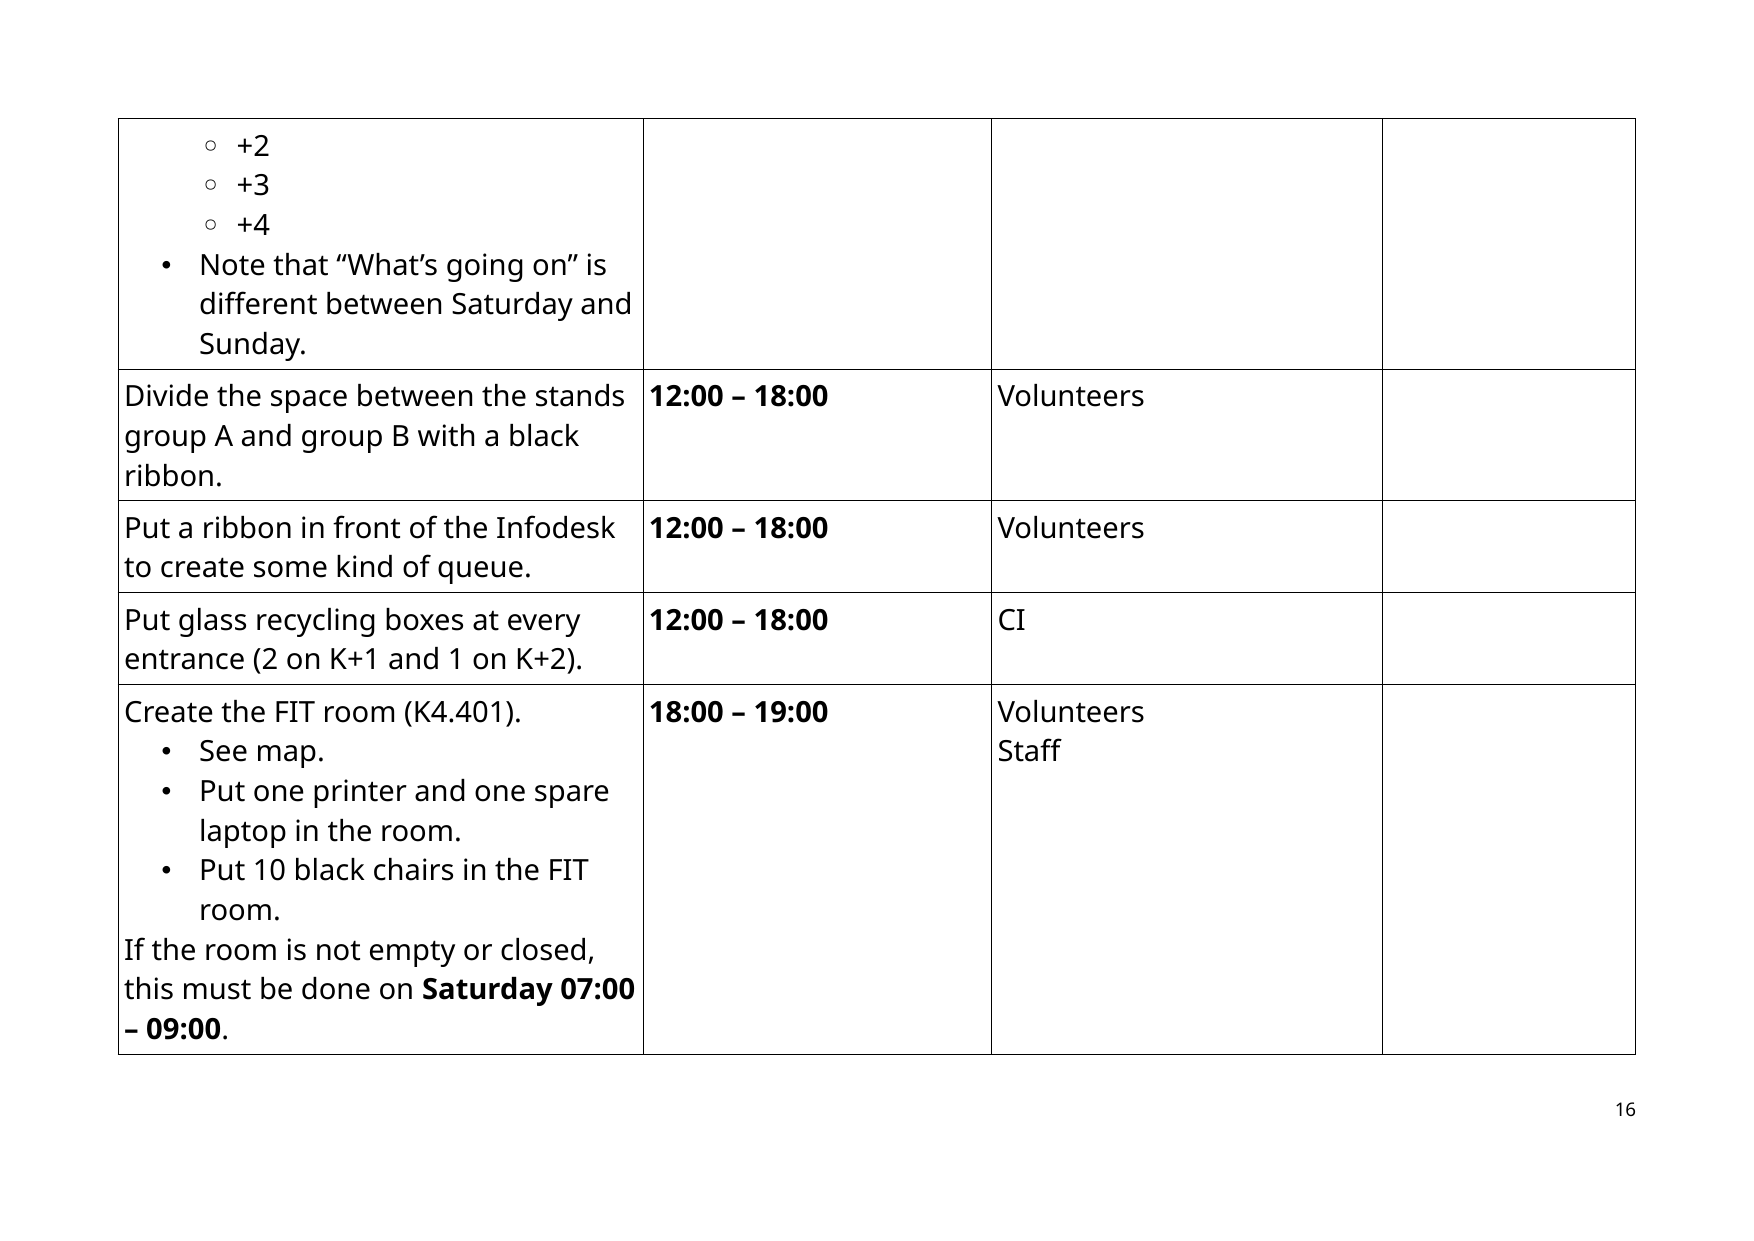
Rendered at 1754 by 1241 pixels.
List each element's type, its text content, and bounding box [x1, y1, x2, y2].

table_cell Put glass recycling boxes at every entrance (2 on K+1 and 1 on K+2). [119, 593, 643, 684]
table_cell [1383, 685, 1635, 1054]
table_cell Create the FIT room (K4.401). See map. Put one printer and one spare laptop in the room. Put 10 black chairs in the FIT room. If the room is not empty or closed, this must be done on Saturday 07:00 – 09:00. [119, 685, 643, 1054]
table_cell Volunteers Staff [992, 685, 1382, 1054]
table_cell [1383, 501, 1635, 592]
table_cell Divide the space between the stands group A and group B with a black ribbon. [119, 370, 643, 500]
table_cell Add What’s going on and Welcome to signs. See map. One of each at every entrance (2 on K+1 and 1 on K+2). One of each on every floor in the stair cases (2). Not on +1. +2 +3 +4 Note that “What’s going on” is different between Saturday and Sunday. [119, 119, 643, 369]
table_cell [992, 119, 1382, 369]
table_cell [644, 119, 991, 369]
table_cell 12:00 – 18:00 [644, 501, 991, 592]
table_cell Volunteers [992, 501, 1382, 592]
table_cell Volunteers [992, 370, 1382, 500]
table_cell CI [992, 593, 1382, 684]
table_cell 12:00 – 18:00 [644, 370, 991, 500]
table_cell [1383, 593, 1635, 684]
table_cell 12:00 – 18:00 [644, 593, 991, 684]
table_cell [1383, 370, 1635, 500]
table_cell [1383, 119, 1635, 369]
table_cell 18:00 – 19:00 [644, 685, 991, 1054]
table_cell Put a ribbon in front of the Infodesk to create some kind of queue. [119, 501, 643, 592]
